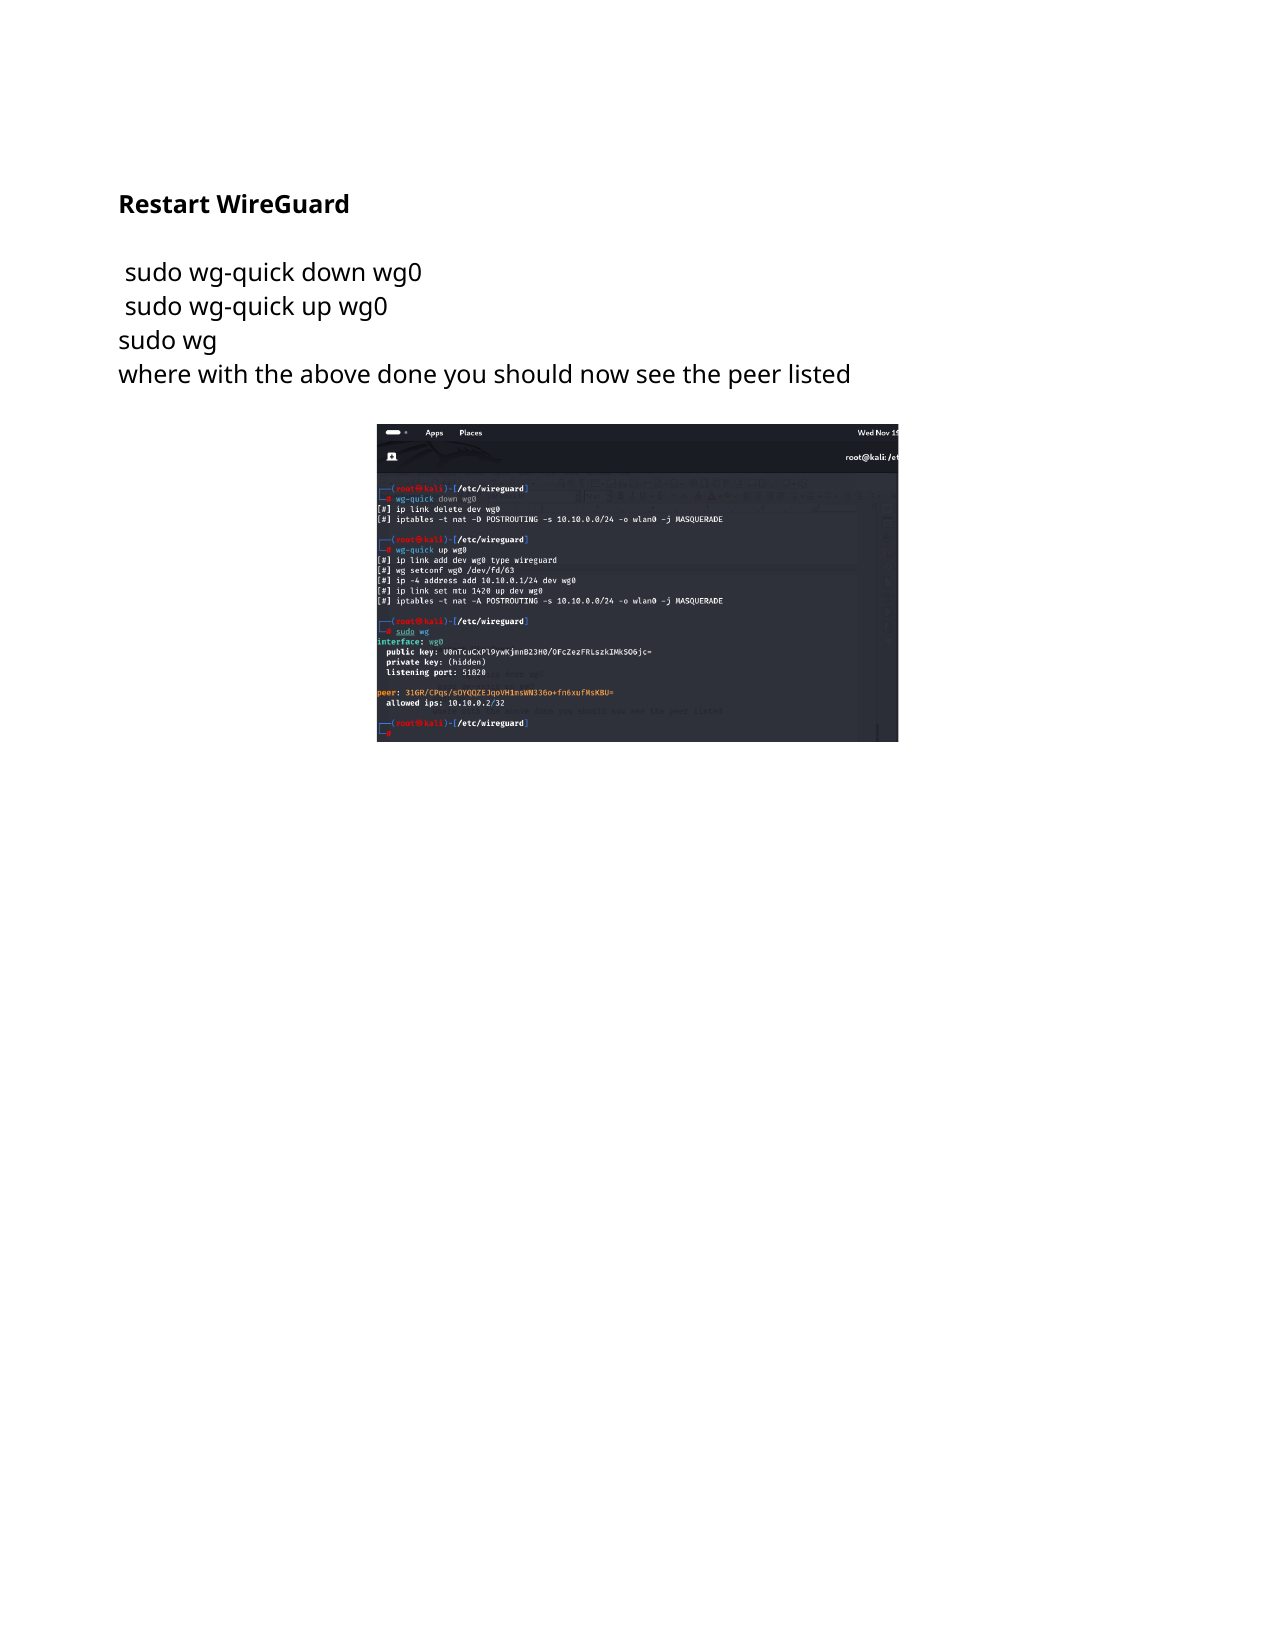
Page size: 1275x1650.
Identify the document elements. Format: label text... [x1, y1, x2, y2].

text sudo wg-quick down wg0 [118, 254, 1157, 288]
text sudo wg-quick up wg0 [118, 288, 1157, 322]
text Restart WireGuard [118, 186, 1157, 220]
text sudo wg [118, 322, 1157, 357]
text where with the above done you should now see the peer listed [118, 357, 1157, 391]
